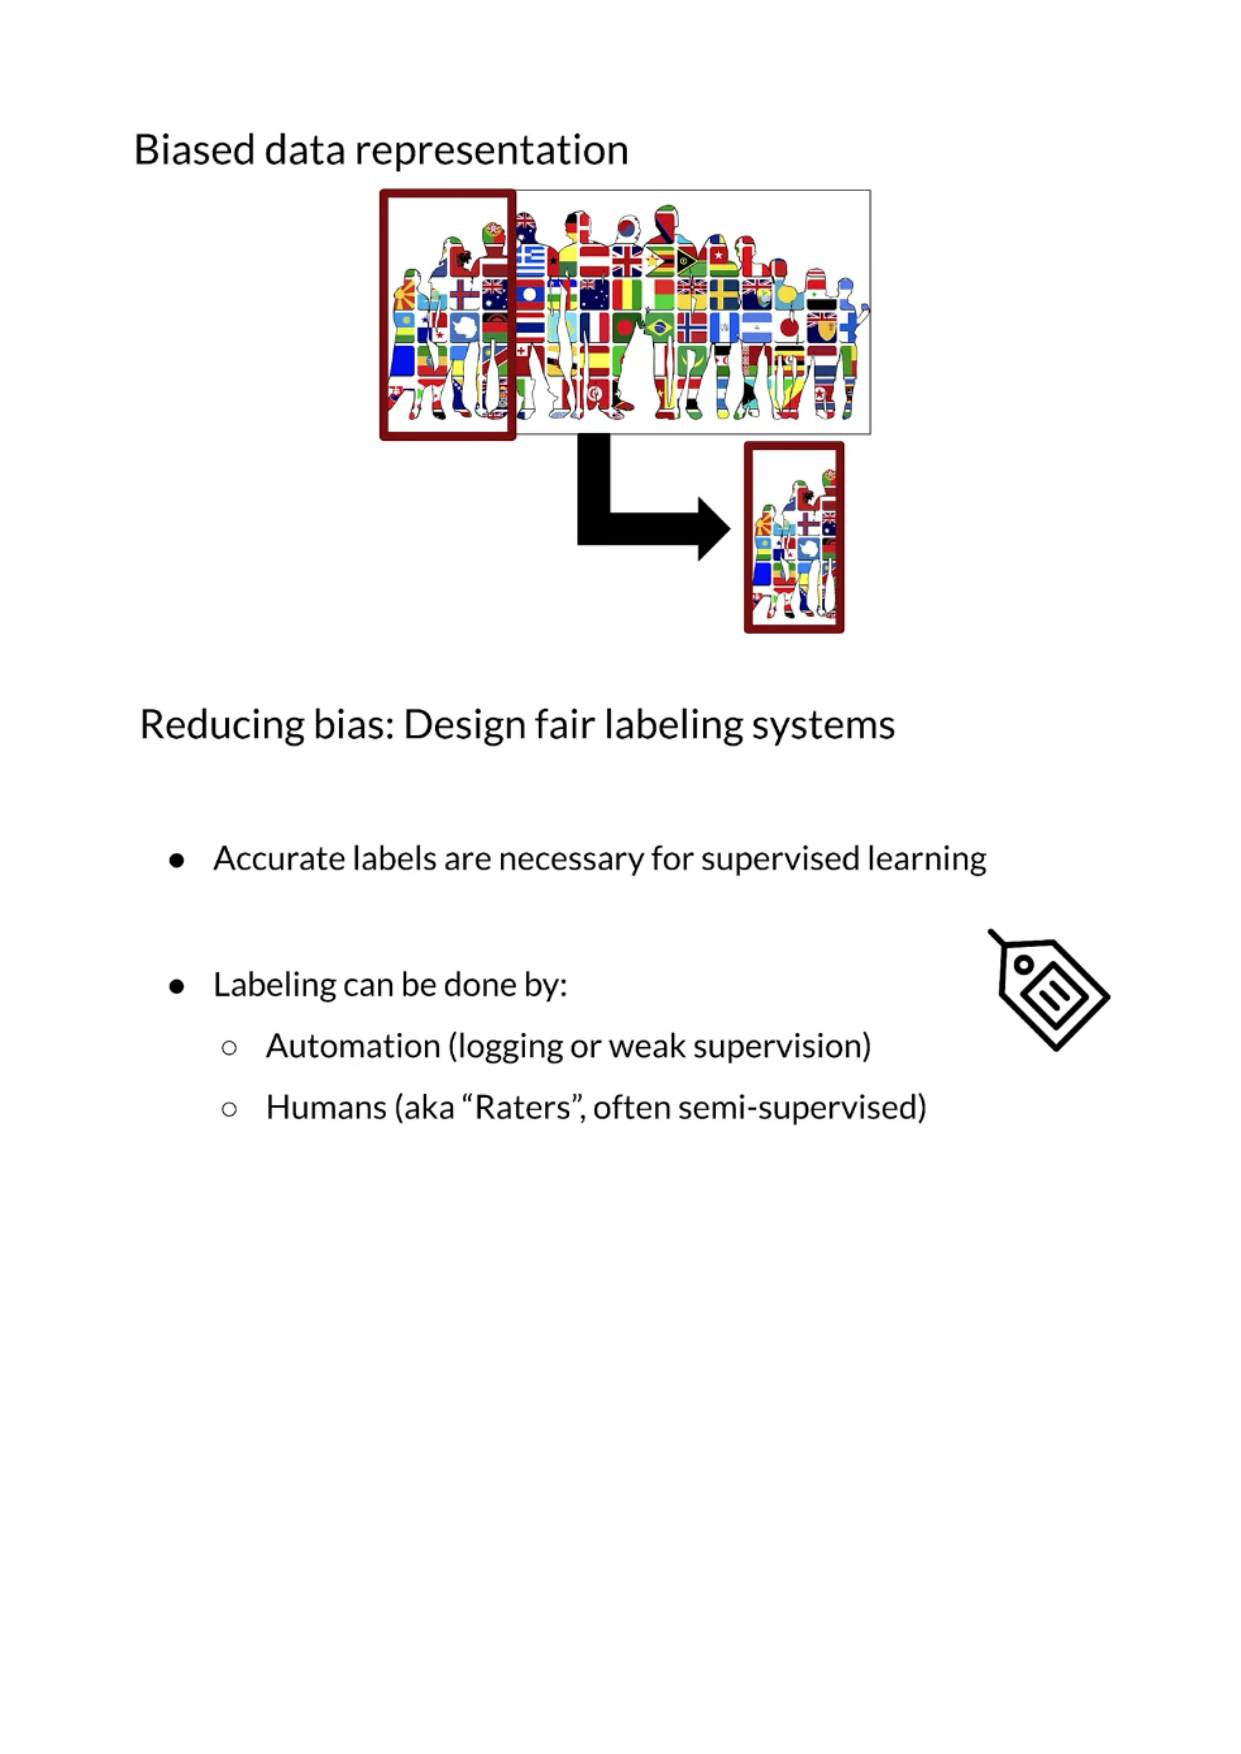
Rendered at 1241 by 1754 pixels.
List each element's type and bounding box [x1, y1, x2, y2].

picture [118, 695, 1123, 1137]
picture [118, 118, 1123, 639]
